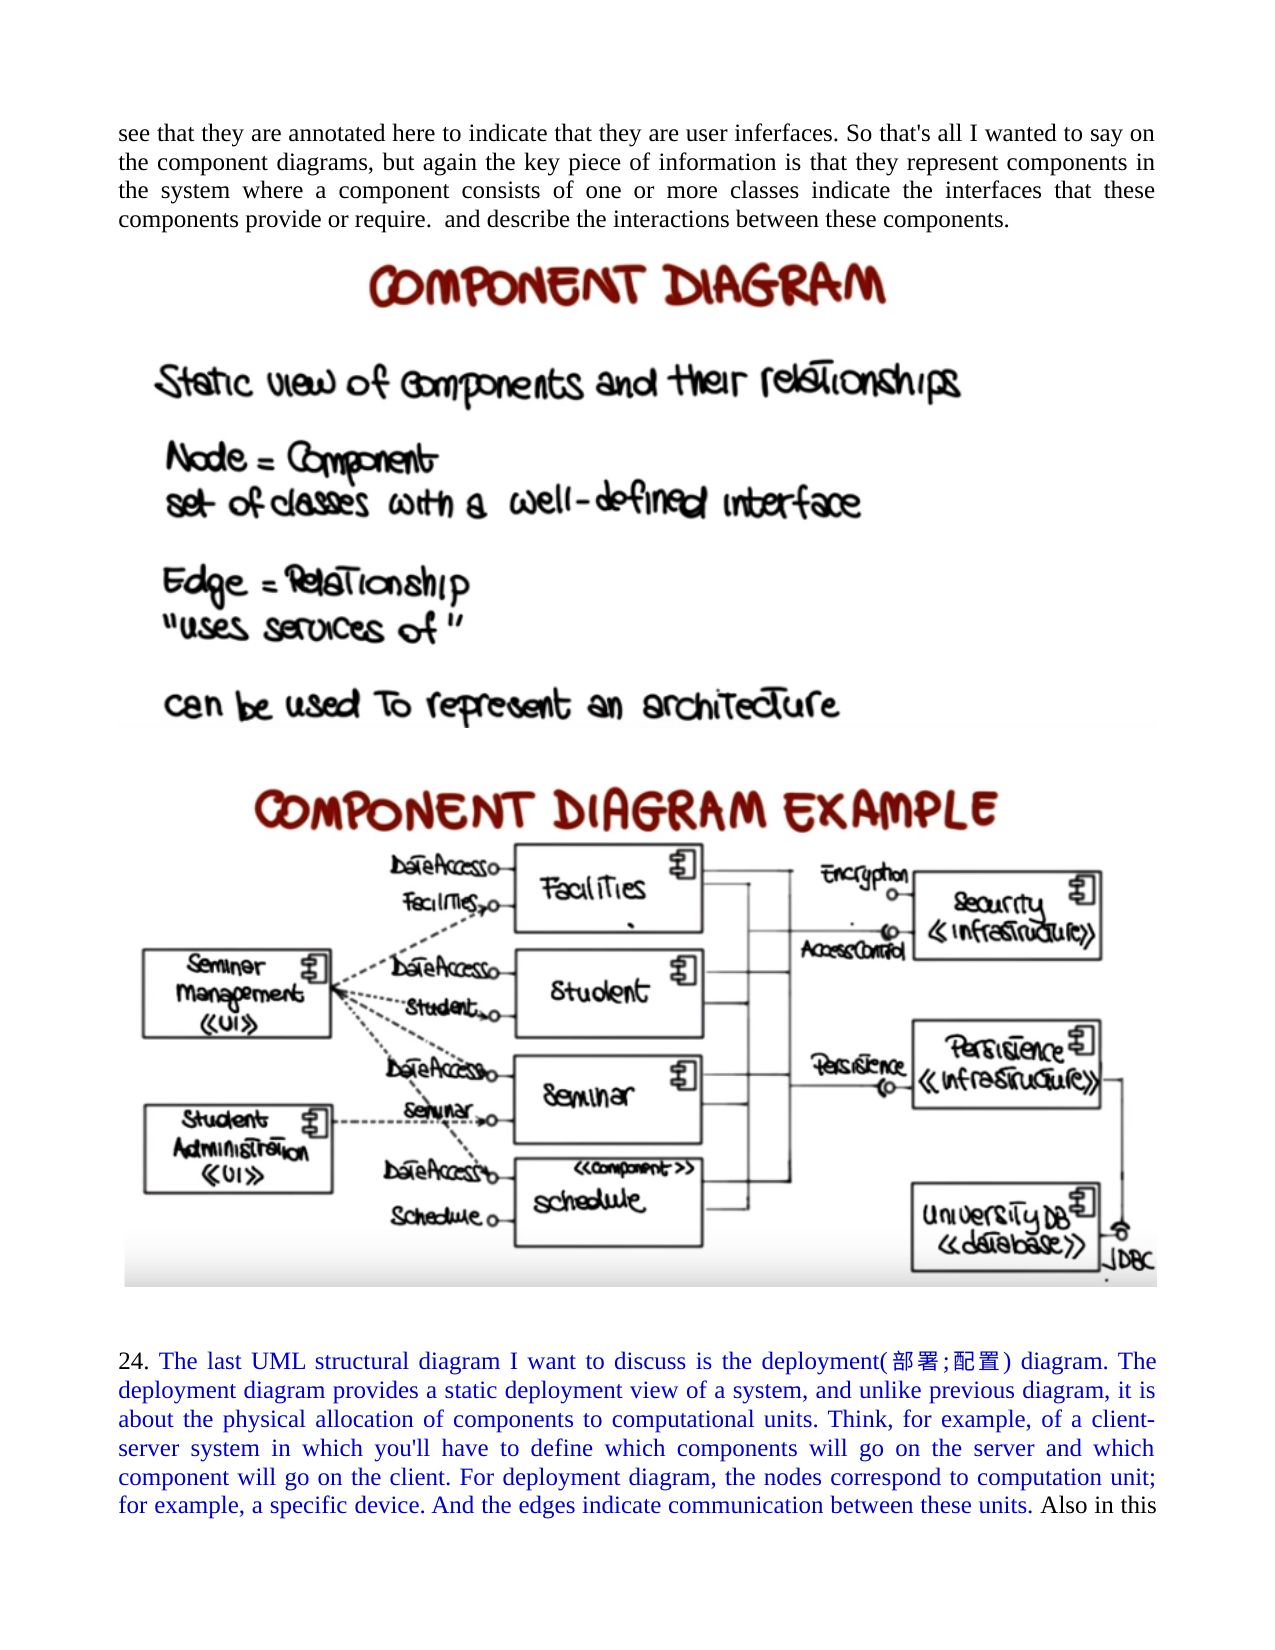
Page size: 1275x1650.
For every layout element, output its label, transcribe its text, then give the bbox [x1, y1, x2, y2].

text 24. The last UML structural diagram I want to discuss is the deployment(部署;配置) diagram. The deployment diagram provides a static deployment view of a system, and unlike previous diagram, it is about the physical allocation of components to computational units. Think, for example, of a client-server system in which you'll have to define which components will go on the server and which component will go on the client. For deployment diagram, the nodes correspond to computation unit; for example, a specific device. And the edges indicate communication between these units. Also in this [118, 1344, 1157, 1519]
picture [118, 785, 1157, 1287]
text see that they are annotated here to indicate that they are user inferfaces. So that's all I wanted to say on the component diagrams, but again the key piece of information is that they represent components in the system where a component consists of one or more classes indicate the interfaces that these components provide or require. and describe the interactions between these components. [118, 118, 1157, 233]
picture [118, 261, 1157, 728]
